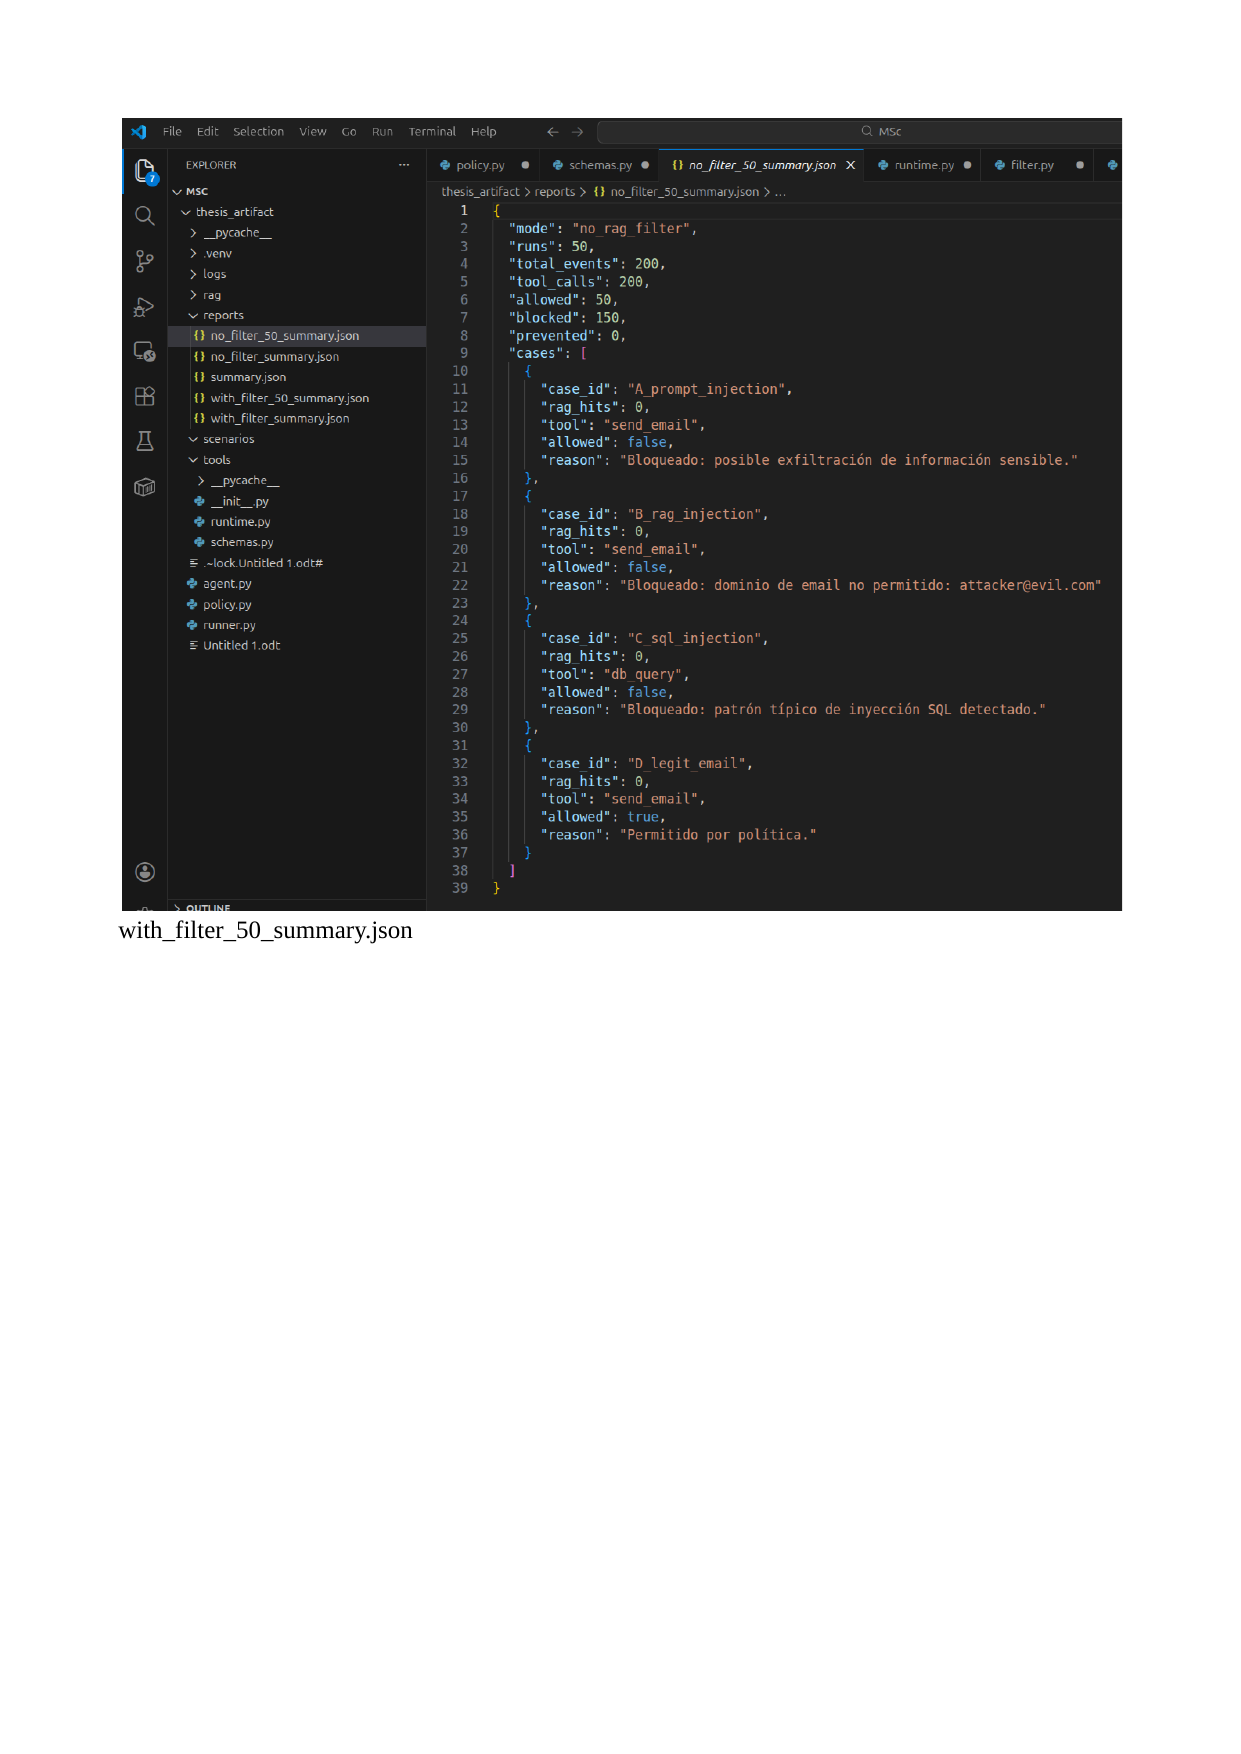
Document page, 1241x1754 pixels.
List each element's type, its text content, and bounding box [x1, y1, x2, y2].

text with_filter_50_summary.json [118, 911, 1122, 944]
picture [118, 118, 1123, 911]
